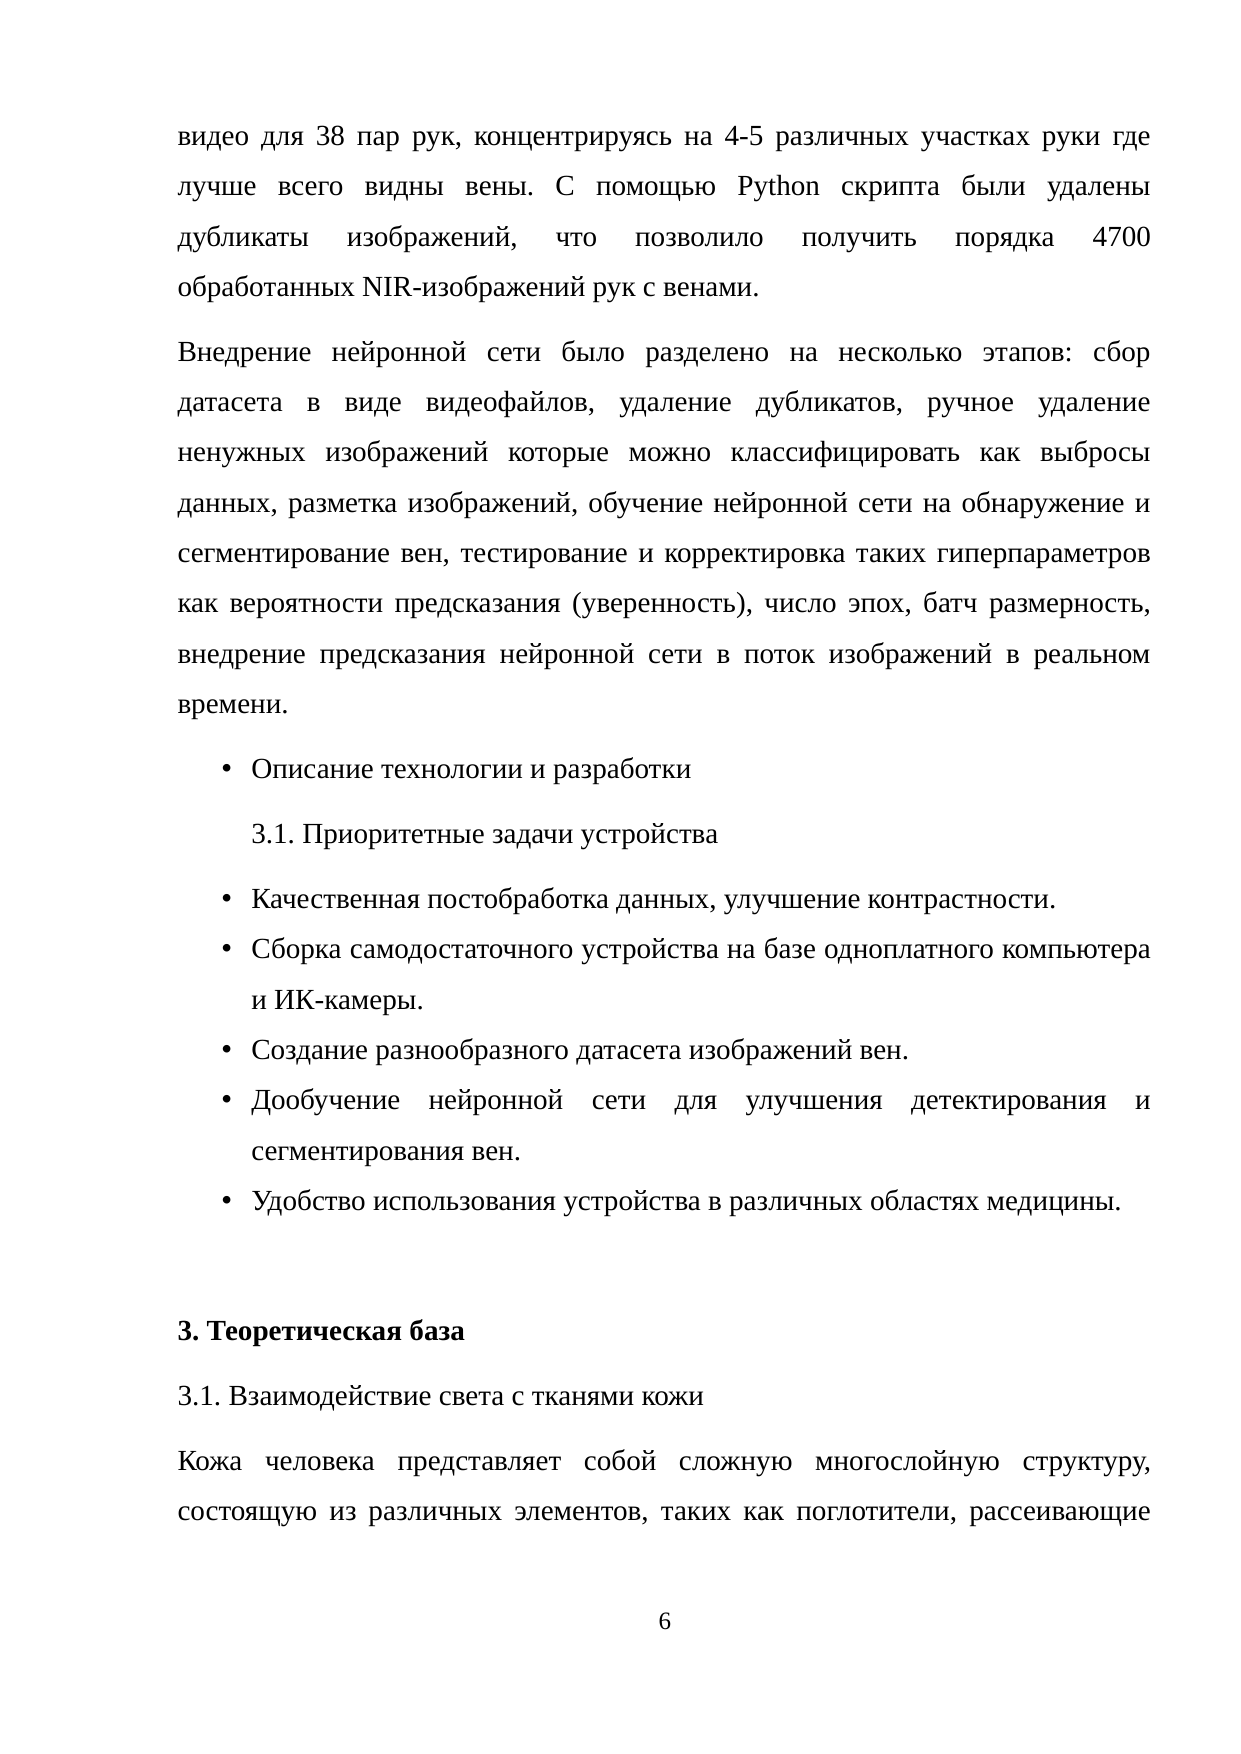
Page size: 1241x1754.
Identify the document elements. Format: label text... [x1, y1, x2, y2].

list 3.1. Приоритетные задачи устройства [222, 816, 1152, 849]
text 3.1. Взаимодействие света с тканями кожи [177, 1378, 1152, 1412]
list Описание технологии и разработки [222, 751, 1152, 785]
list Создание разнообразного датасета изображений вен. [222, 1032, 1152, 1066]
list Удобство использования устройства в различных областях медицины. [222, 1183, 1152, 1217]
list Дообучение нейронной сети для улучшения детектирования и сегментирования вен. [222, 1082, 1152, 1166]
text Внедрение нейронной сети было разделено на несколько этапов: сбор датасета в виде видеофайлов, удаление дубликатов, ручное удаление ненужных изображений которые можно классифицировать как выбросы данных, разметка изображений, обучение нейронной сети на обнаружение и сегментирование вен, тестирование и корректировка таких гиперпараметров как вероятности предсказания (уверенность), число эпох, батч размерность, внедрение предсказания нейронной сети в поток изображений в реальном времени. [177, 334, 1152, 720]
list Сборка самодостаточного устройства на базе одноплатного компьютера и ИК-камеры. [222, 931, 1152, 1015]
text видео для 38 пар рук, концентрируясь на 4-5 различных участках руки где лучше всего видны вены. С помощью Python скрипта были удалены дубликаты изображений, что позволило получить порядка 4700 обработанных NIR-изображений рук с венами. [177, 118, 1152, 303]
text Кожа человека представляет собой сложную многослойную структуру, состоящую из различных элементов, таких как поглотители, рассеивающие [177, 1443, 1152, 1527]
text 3. Теоретическая база [177, 1313, 1152, 1347]
list Качественная постобработка данных, улучшение контрастности. [222, 881, 1152, 914]
